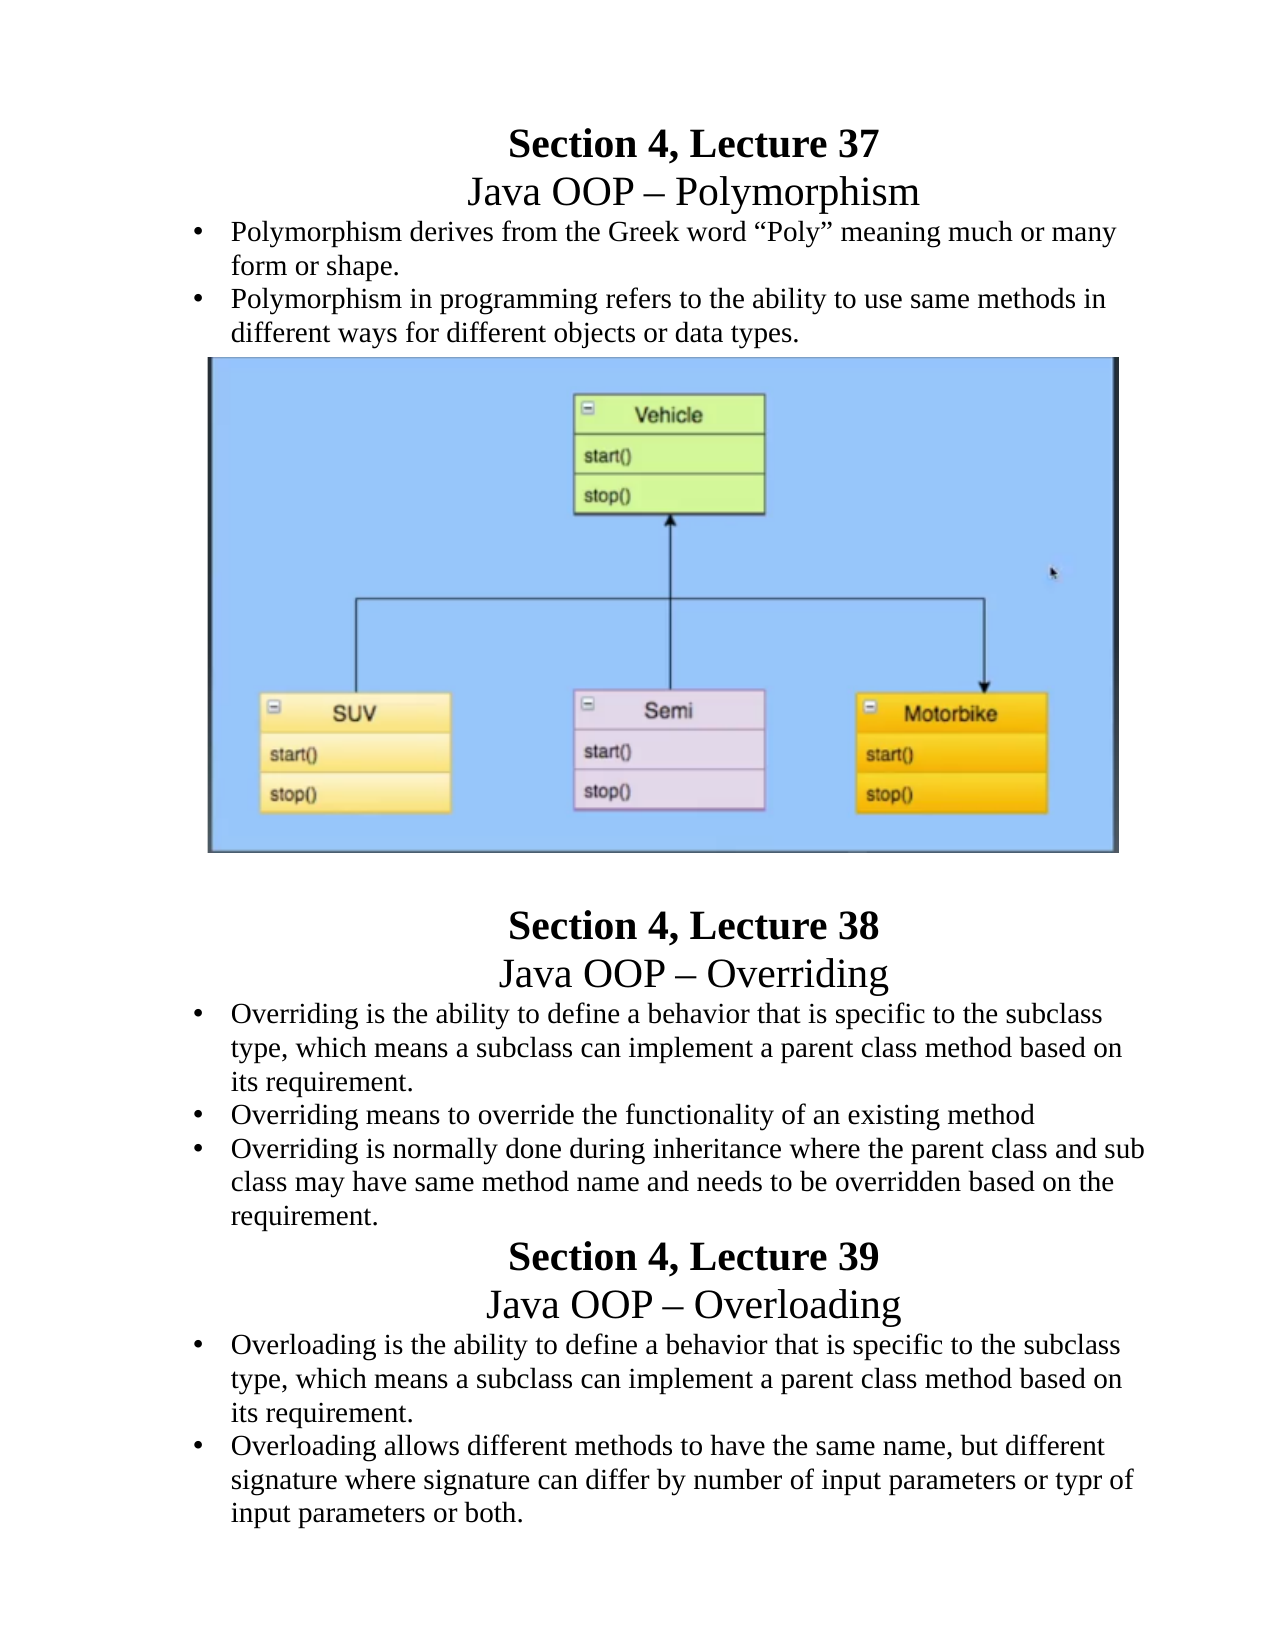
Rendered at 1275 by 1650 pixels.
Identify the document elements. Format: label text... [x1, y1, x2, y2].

list Section 4, Lecture 38 [193, 901, 1157, 949]
list Section 4, Lecture 37 [193, 118, 1157, 166]
list Overriding is normally done during inheritance where the parent class and sub class may have same method name and needs to be overridden based on the requirement. [193, 1131, 1157, 1232]
list Overloading is the ability to define a behavior that is specific to the subclass type, which means a subclass can implement a parent class method based on its requirement. [193, 1327, 1157, 1428]
list Overriding means to override the functionality of an existing method [193, 1097, 1157, 1131]
list Java OOP – Overloading [193, 1279, 1157, 1327]
list Overloading allows different methods to have the same name, but different signature where signature can differ by number of input parameters or typr of input parameters or both. [193, 1428, 1157, 1529]
list Polymorphism in programming refers to the ability to use same methods in different ways for different objects or data types. [193, 281, 1157, 348]
list Section 4, Lecture 39 [193, 1232, 1157, 1279]
list Overriding is the ability to define a behavior that is specific to the subclass type, which means a subclass can implement a parent class method based on its requirement. [193, 997, 1157, 1097]
list Java OOP – Overriding [193, 949, 1157, 997]
picture [207, 357, 1119, 853]
list Polymorphism derives from the Greek word “Poly” meaning much or many form or shape. [193, 214, 1157, 281]
list Java OOP – Polymorphism [193, 166, 1157, 214]
